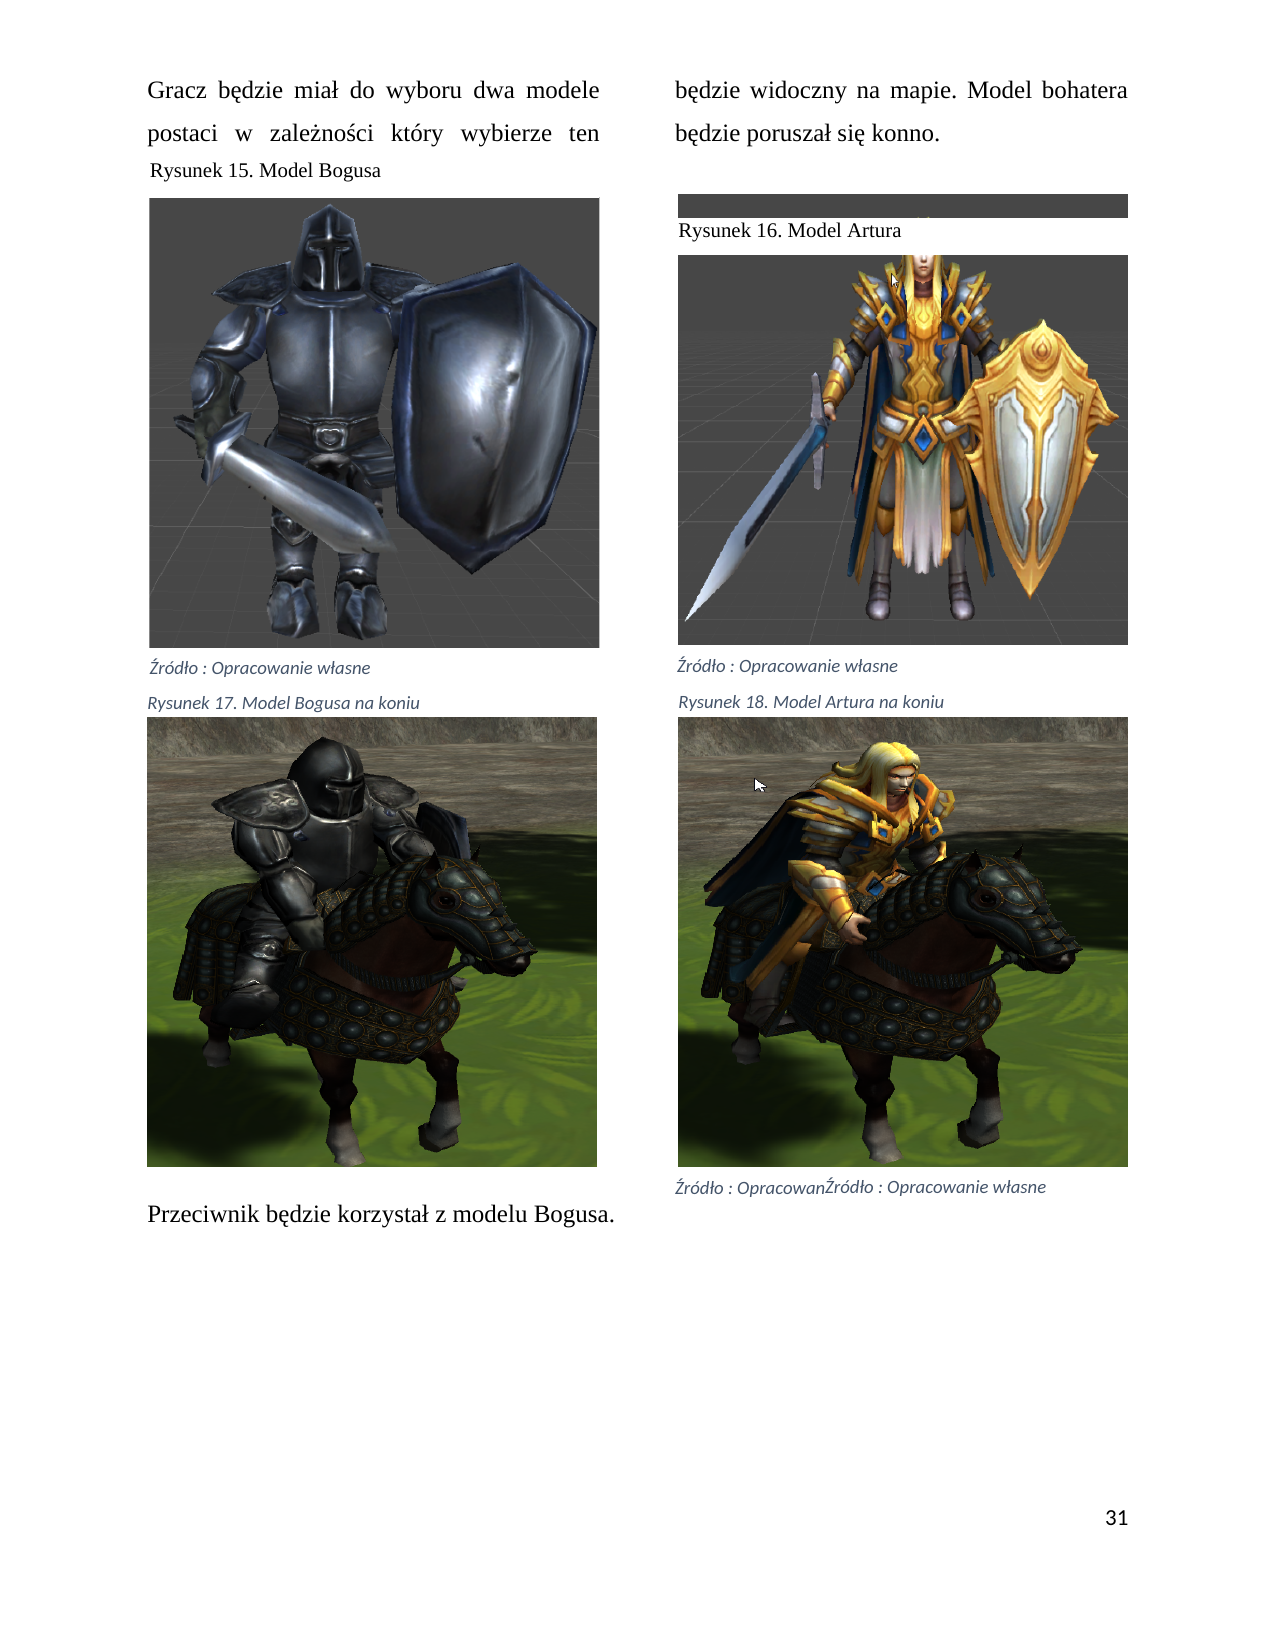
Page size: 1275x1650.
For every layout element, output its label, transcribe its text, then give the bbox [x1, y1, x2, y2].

text Źródło : Opracowanie własne [149, 656, 599, 679]
text Rysunek 15. Model Bogusa [149, 158, 599, 182]
text Gracz będzie miał do wyboru dwa modele postaci w zależności który wybierze ten [147, 75, 600, 147]
text Źródło : Opracowanie własne [677, 654, 1127, 677]
text Źródło : Opracowanie własne [825, 1176, 1275, 1199]
text [149, 182, 599, 198]
text będzie widoczny na mapie. Model bohatera będzie poruszał się konno. [675, 75, 1128, 147]
text Przeciwnik będzie korzystał z modelu Bogusa. [147, 713, 1128, 1228]
text Rysunek 18. Model Artura na koniu [678, 690, 1128, 713]
text Rysunek 17. Model Bogusa na koniu [147, 691, 597, 714]
text Źródło : Opracowanie własne [675, 1176, 825, 1199]
text Rysunek 16. Model Artura [678, 218, 1128, 242]
